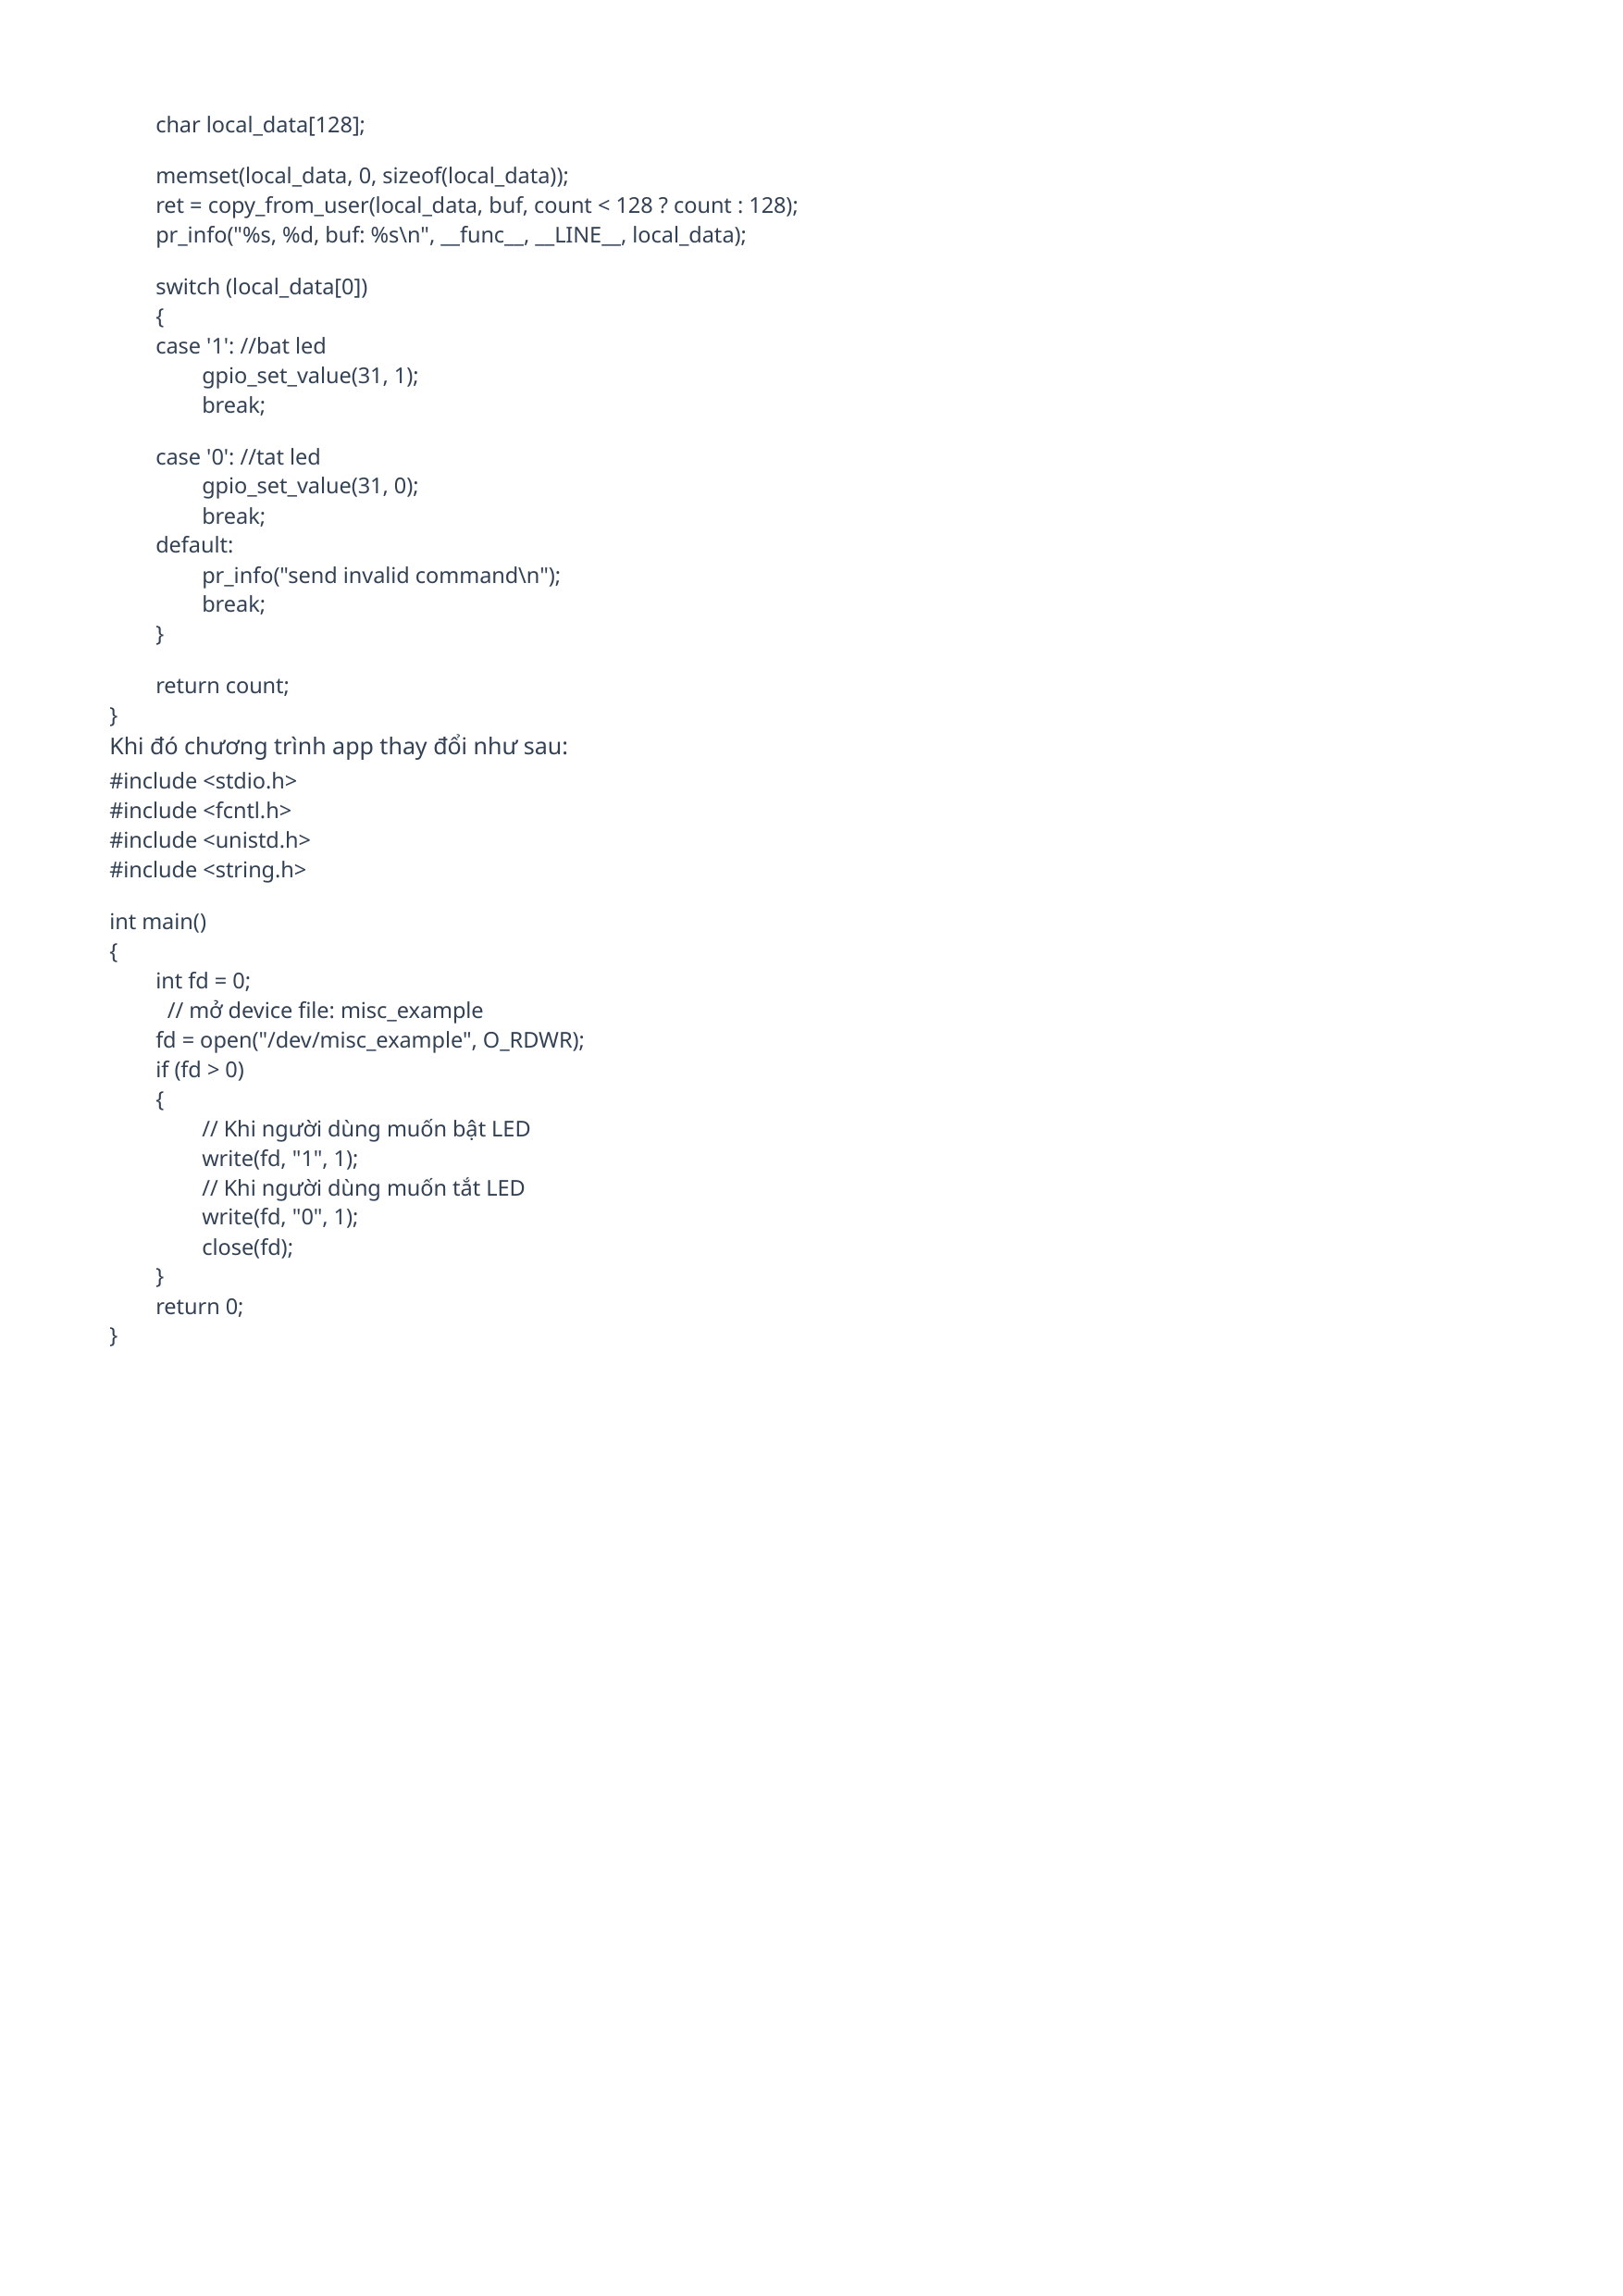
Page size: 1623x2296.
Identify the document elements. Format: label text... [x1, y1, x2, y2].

text // mở device file: misc_example [109, 995, 1514, 1024]
text switch (local_data[0]) [109, 271, 1514, 301]
text pr_info("send invalid command\n"); [109, 560, 1514, 590]
text write(fd, "1", 1); [109, 1143, 1514, 1173]
text case '0': //tat led [109, 441, 1514, 471]
text // Khi người dùng muốn tắt LED [109, 1173, 1514, 1202]
text case '1': //bat led [109, 330, 1514, 360]
text } [109, 700, 1514, 729]
text break; [109, 501, 1514, 530]
text { [109, 301, 1514, 330]
text default: [109, 530, 1514, 560]
text break; [109, 590, 1514, 619]
text #include <fcntl.h> [109, 795, 1514, 825]
text gpio_set_value(31, 0); [109, 471, 1514, 501]
text #include <stdio.h> [109, 765, 1514, 795]
text pr_info("%s, %d, buf: %s\n", __func__, __LINE__, local_data); [109, 220, 1514, 250]
text memset(local_data, 0, sizeof(local_data)); [109, 161, 1514, 191]
text fd = open("/dev/misc_example", O_RDWR); [109, 1024, 1514, 1054]
text close(fd); [109, 1232, 1514, 1261]
text if (fd > 0) [109, 1054, 1514, 1084]
text gpio_set_value(31, 1); [109, 360, 1514, 390]
text write(fd, "0", 1); [109, 1202, 1514, 1232]
text char local_data[128]; [109, 109, 1514, 139]
text } [109, 619, 1514, 649]
text // Khi người dùng muốn bật LED [109, 1113, 1514, 1143]
text } [109, 1321, 1514, 1350]
text return 0; [109, 1291, 1514, 1321]
text } [109, 1261, 1514, 1291]
text Khi đó chương trình app thay đổi như sau: [109, 729, 1514, 761]
text int main() [109, 906, 1514, 936]
text ret = copy_from_user(local_data, buf, count < 128 ? count : 128); [109, 191, 1514, 220]
text #include <unistd.h> [109, 825, 1514, 854]
text { [109, 936, 1514, 965]
text #include <string.h> [109, 854, 1514, 884]
text int fd = 0; [109, 965, 1514, 995]
text { [109, 1084, 1514, 1113]
text break; [109, 390, 1514, 419]
text return count; [109, 670, 1514, 700]
